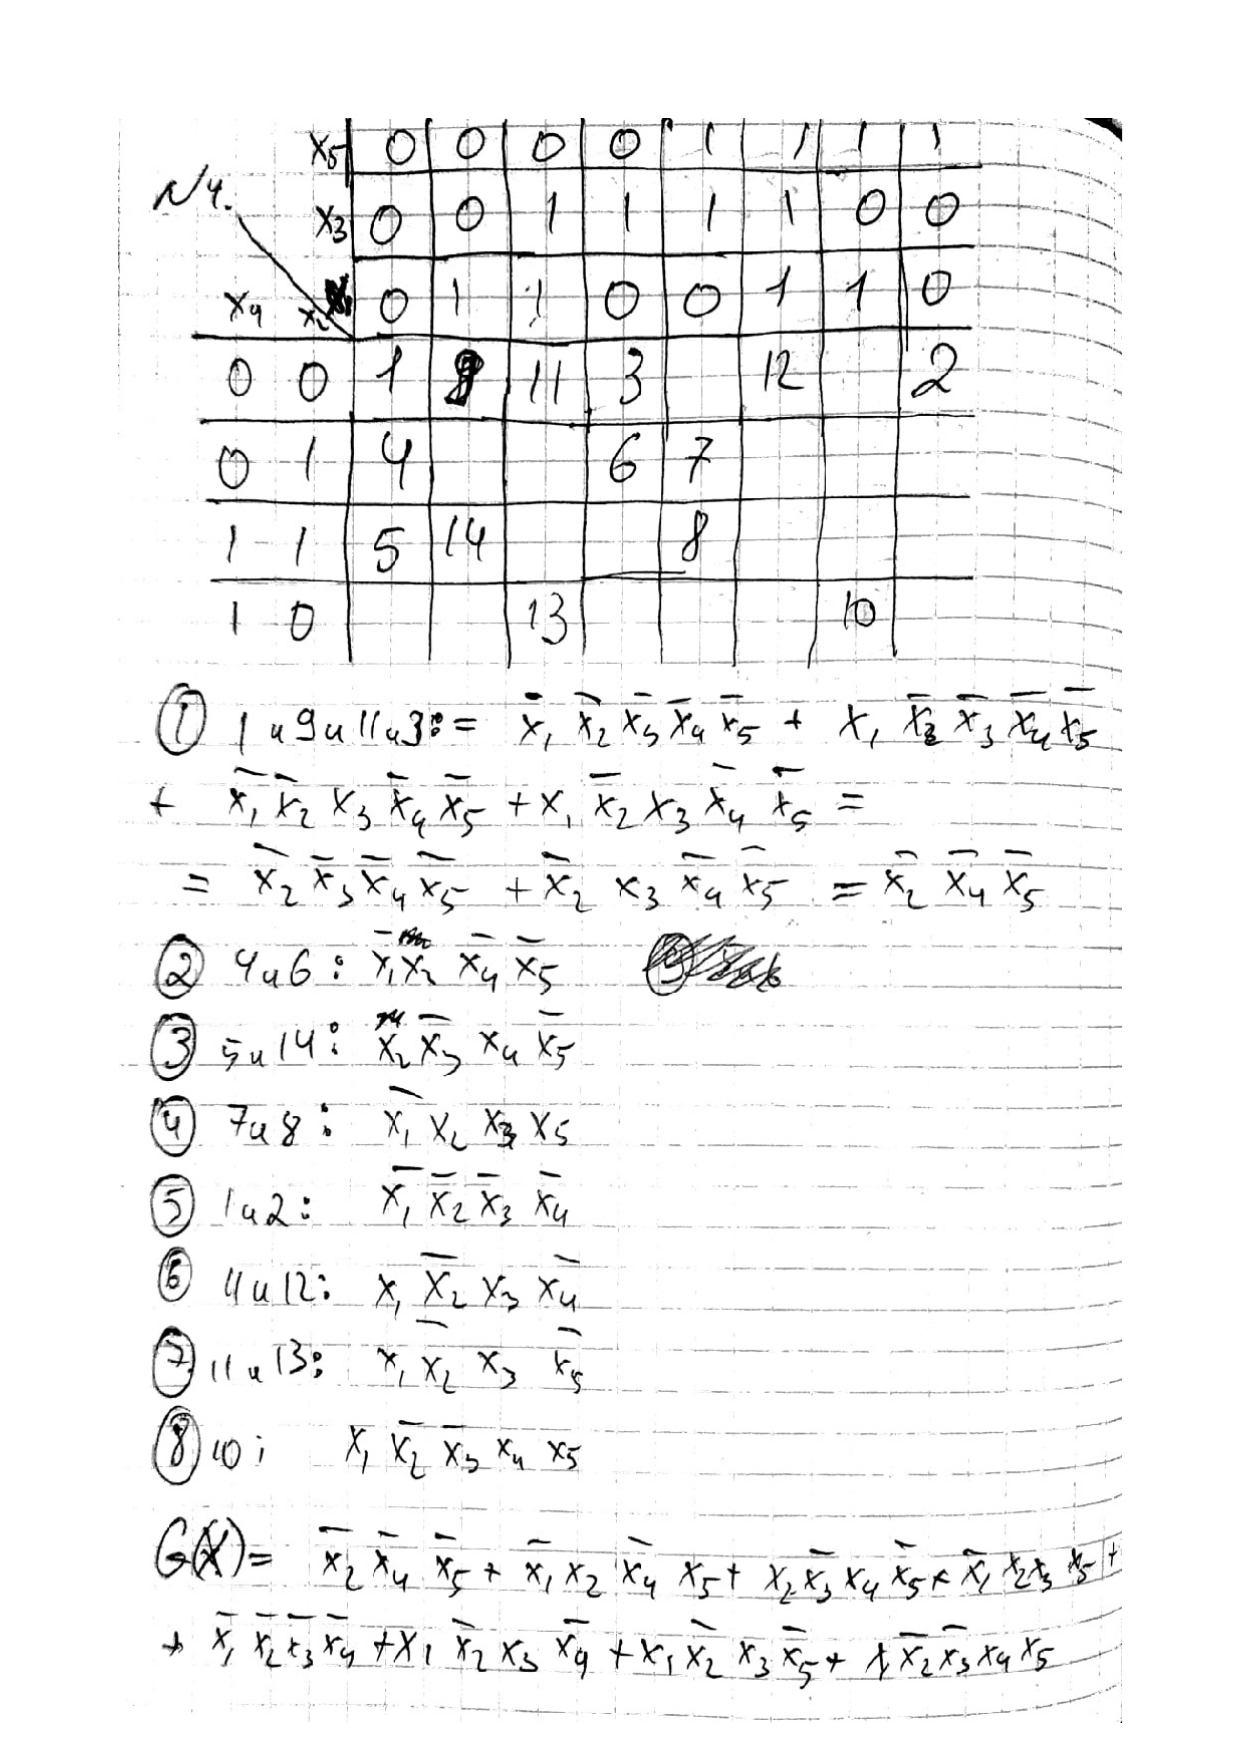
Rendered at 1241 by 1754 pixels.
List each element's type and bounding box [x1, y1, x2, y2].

picture [118, 118, 1123, 1723]
